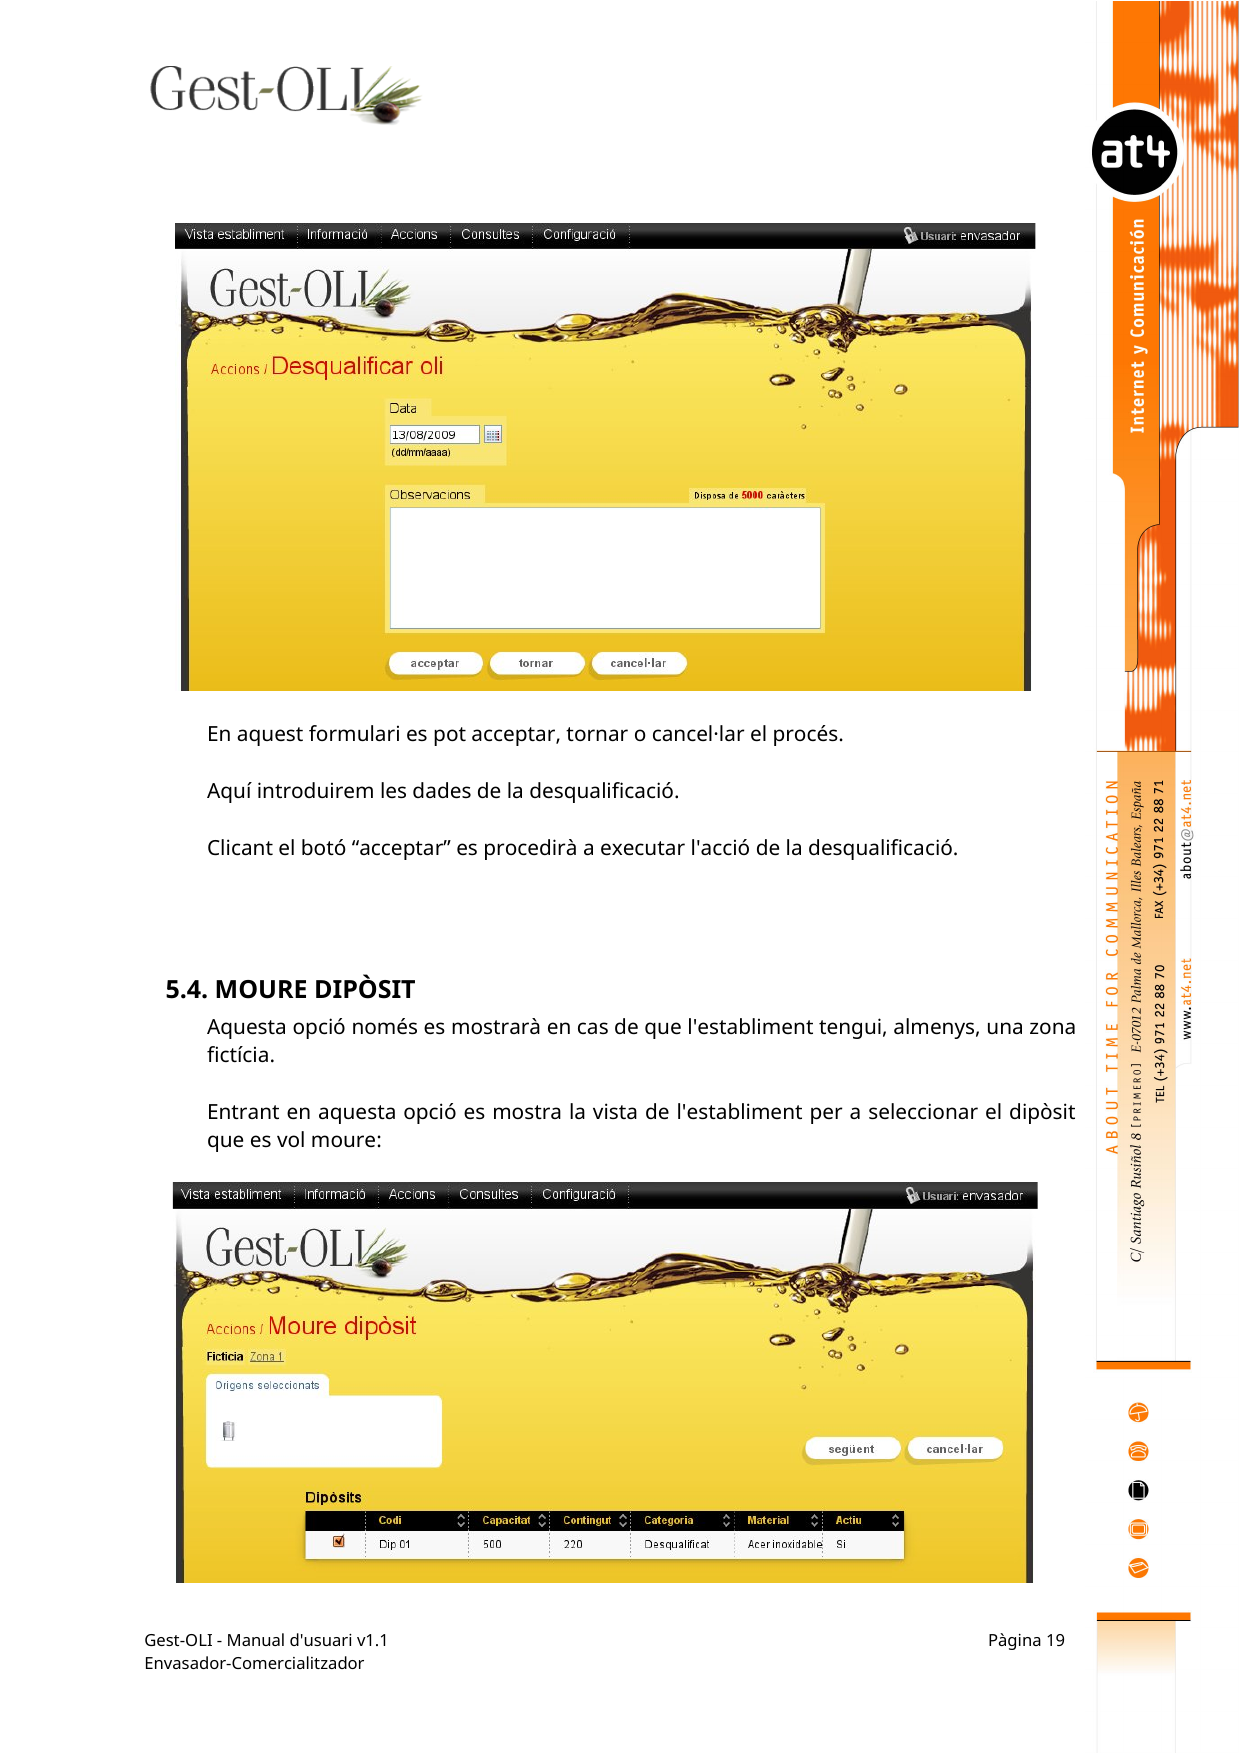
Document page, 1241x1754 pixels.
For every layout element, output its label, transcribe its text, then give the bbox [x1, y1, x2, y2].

picture [1085, 1, 1239, 1753]
text Clicant el botó “acceptar” es procedirà a executar l'acció de la desqualificació. [207, 833, 1078, 861]
text Aquí introduirem les dades de la desqualificació. [207, 776, 1078, 804]
picture [175, 223, 1036, 691]
text Aquesta opció només es mostrarà en cas de que l'establiment tengui, almenys, una zona fictícia. [207, 1012, 1078, 1069]
picture [172, 1182, 1038, 1583]
picture [149, 66, 423, 126]
text Entrant en aquesta opció es mostra la vista de l'establiment per a seleccionar el dipòsit que es vol moure: [207, 1097, 1078, 1154]
text En aquest formulari es pot acceptar, tornar o cancel·lar el procés. [207, 719, 1078, 747]
subtitle 5.4. MOURE DIPÒSIT [133, 971, 1078, 1006]
